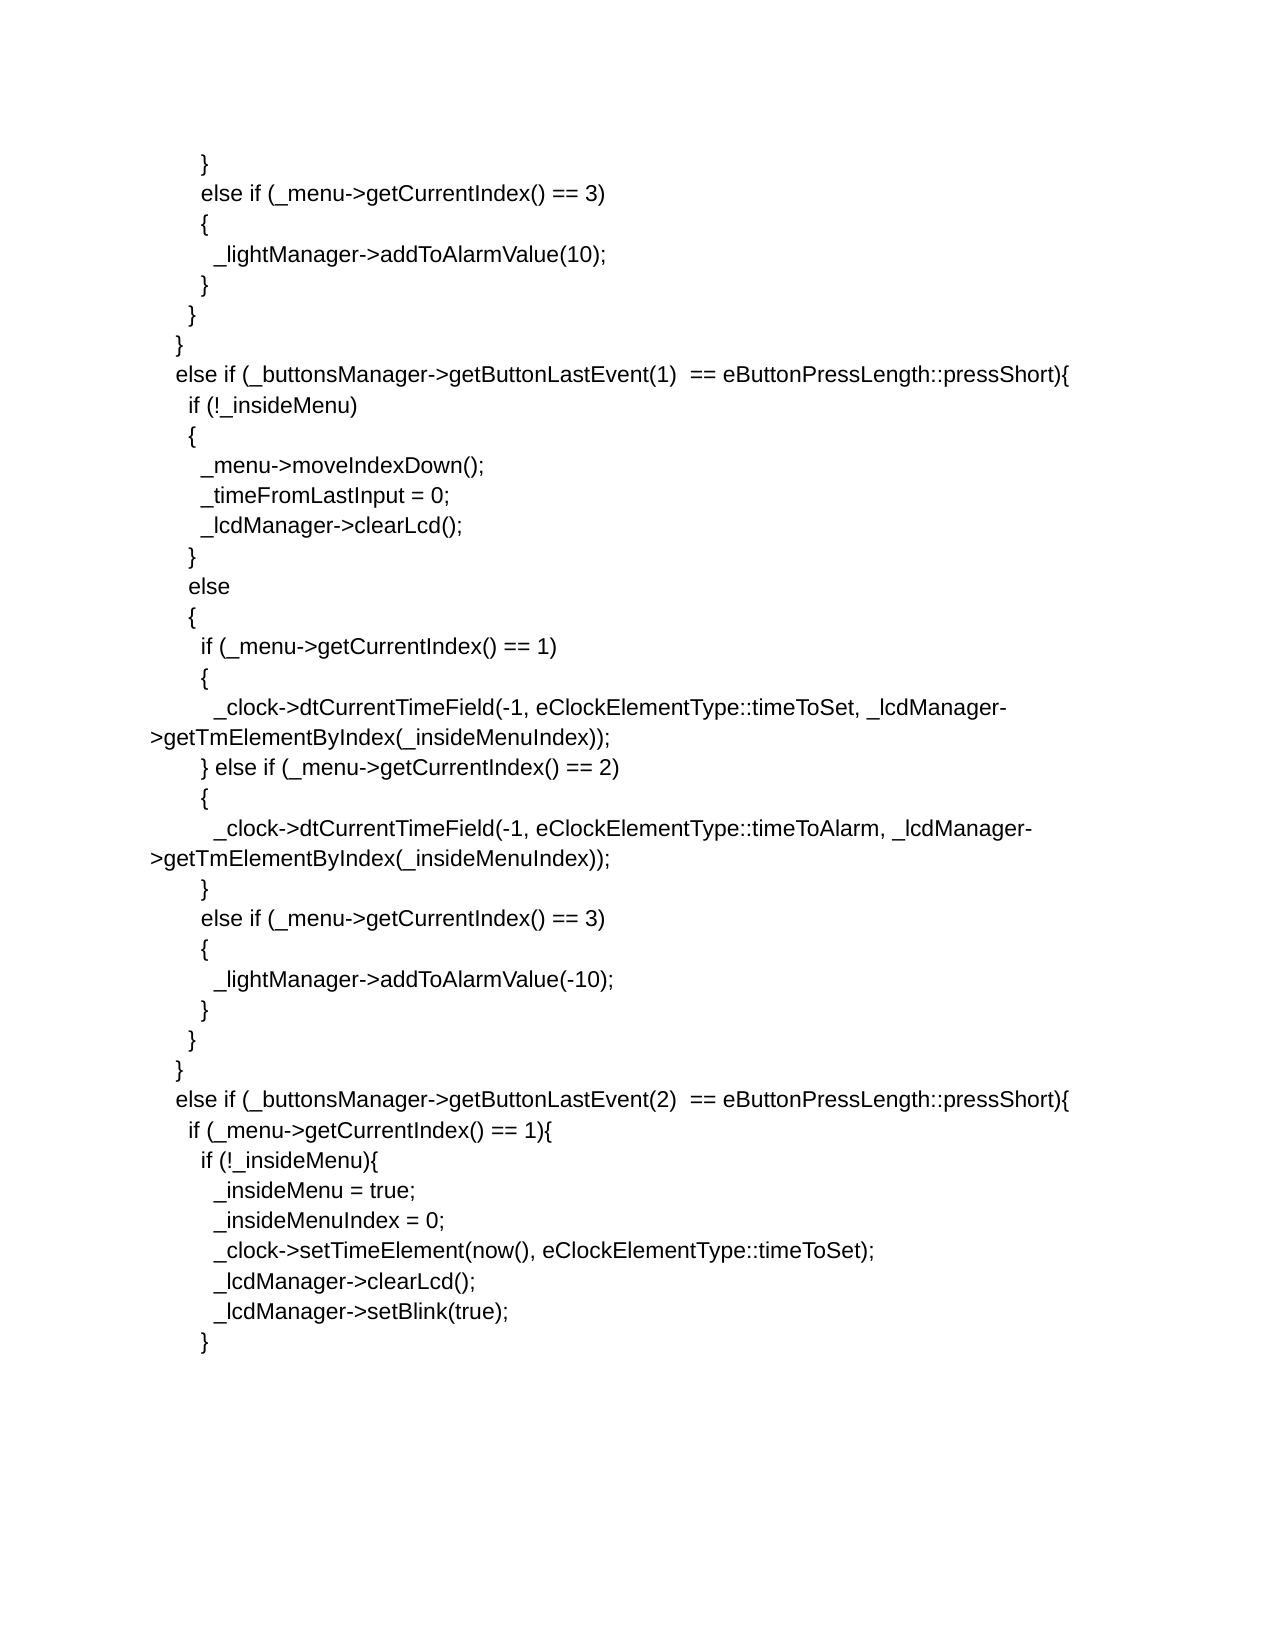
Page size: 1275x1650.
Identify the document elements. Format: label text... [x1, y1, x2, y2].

text { [150, 422, 1125, 448]
text _lcdManager->setBlink(true); [150, 1298, 1125, 1324]
text } [150, 331, 1125, 358]
text _menu->moveIndexDown(); [150, 452, 1125, 478]
text _clock->dtCurrentTimeField(-1, eClockElementType::timeToAlarm, _lcdManager->getTmElementByIndex(_insideMenuIndex)); [150, 814, 1125, 871]
text } [150, 150, 1125, 176]
text _insideMenuIndex = 0; [150, 1207, 1125, 1234]
text { [150, 603, 1125, 629]
text } else if (_menu->getCurrentIndex() == 2) [150, 754, 1125, 781]
text _lcdManager->clearLcd(); [150, 512, 1125, 539]
text _timeFromLastInput = 0; [150, 482, 1125, 509]
text else if (_buttonsManager->getButtonLastEvent(1) == eButtonPressLength::pressShort){ [150, 361, 1125, 388]
text } [150, 1026, 1125, 1052]
text { [150, 784, 1125, 811]
text if (_menu->getCurrentIndex() == 1){ [150, 1117, 1125, 1143]
text else if (_menu->getCurrentIndex() == 3) [150, 905, 1125, 932]
text } [150, 543, 1125, 569]
text if (!_insideMenu){ [150, 1147, 1125, 1173]
text } [150, 271, 1125, 297]
text else if (_buttonsManager->getButtonLastEvent(2) == eButtonPressLength::pressShort){ [150, 1086, 1125, 1113]
text if (!_insideMenu) [150, 392, 1125, 418]
text { [150, 663, 1125, 690]
text _lightManager->addToAlarmValue(-10); [150, 966, 1125, 992]
text } [150, 996, 1125, 1022]
text else if (_menu->getCurrentIndex() == 3) [150, 180, 1125, 207]
text { [150, 210, 1125, 237]
text } [150, 1328, 1125, 1354]
text } [150, 1056, 1125, 1083]
text } [150, 875, 1125, 901]
text _clock->dtCurrentTimeField(-1, eClockElementType::timeToSet, _lcdManager->getTmElementByIndex(_insideMenuIndex)); [150, 694, 1125, 750]
text _lightManager->addToAlarmValue(10); [150, 241, 1125, 267]
text _insideMenu = true; [150, 1177, 1125, 1203]
text { [150, 935, 1125, 962]
text _lcdManager->clearLcd(); [150, 1268, 1125, 1294]
text } [150, 301, 1125, 327]
text else [150, 573, 1125, 599]
text if (_menu->getCurrentIndex() == 1) [150, 633, 1125, 660]
text _clock->setTimeElement(now(), eClockElementType::timeToSet); [150, 1237, 1125, 1264]
